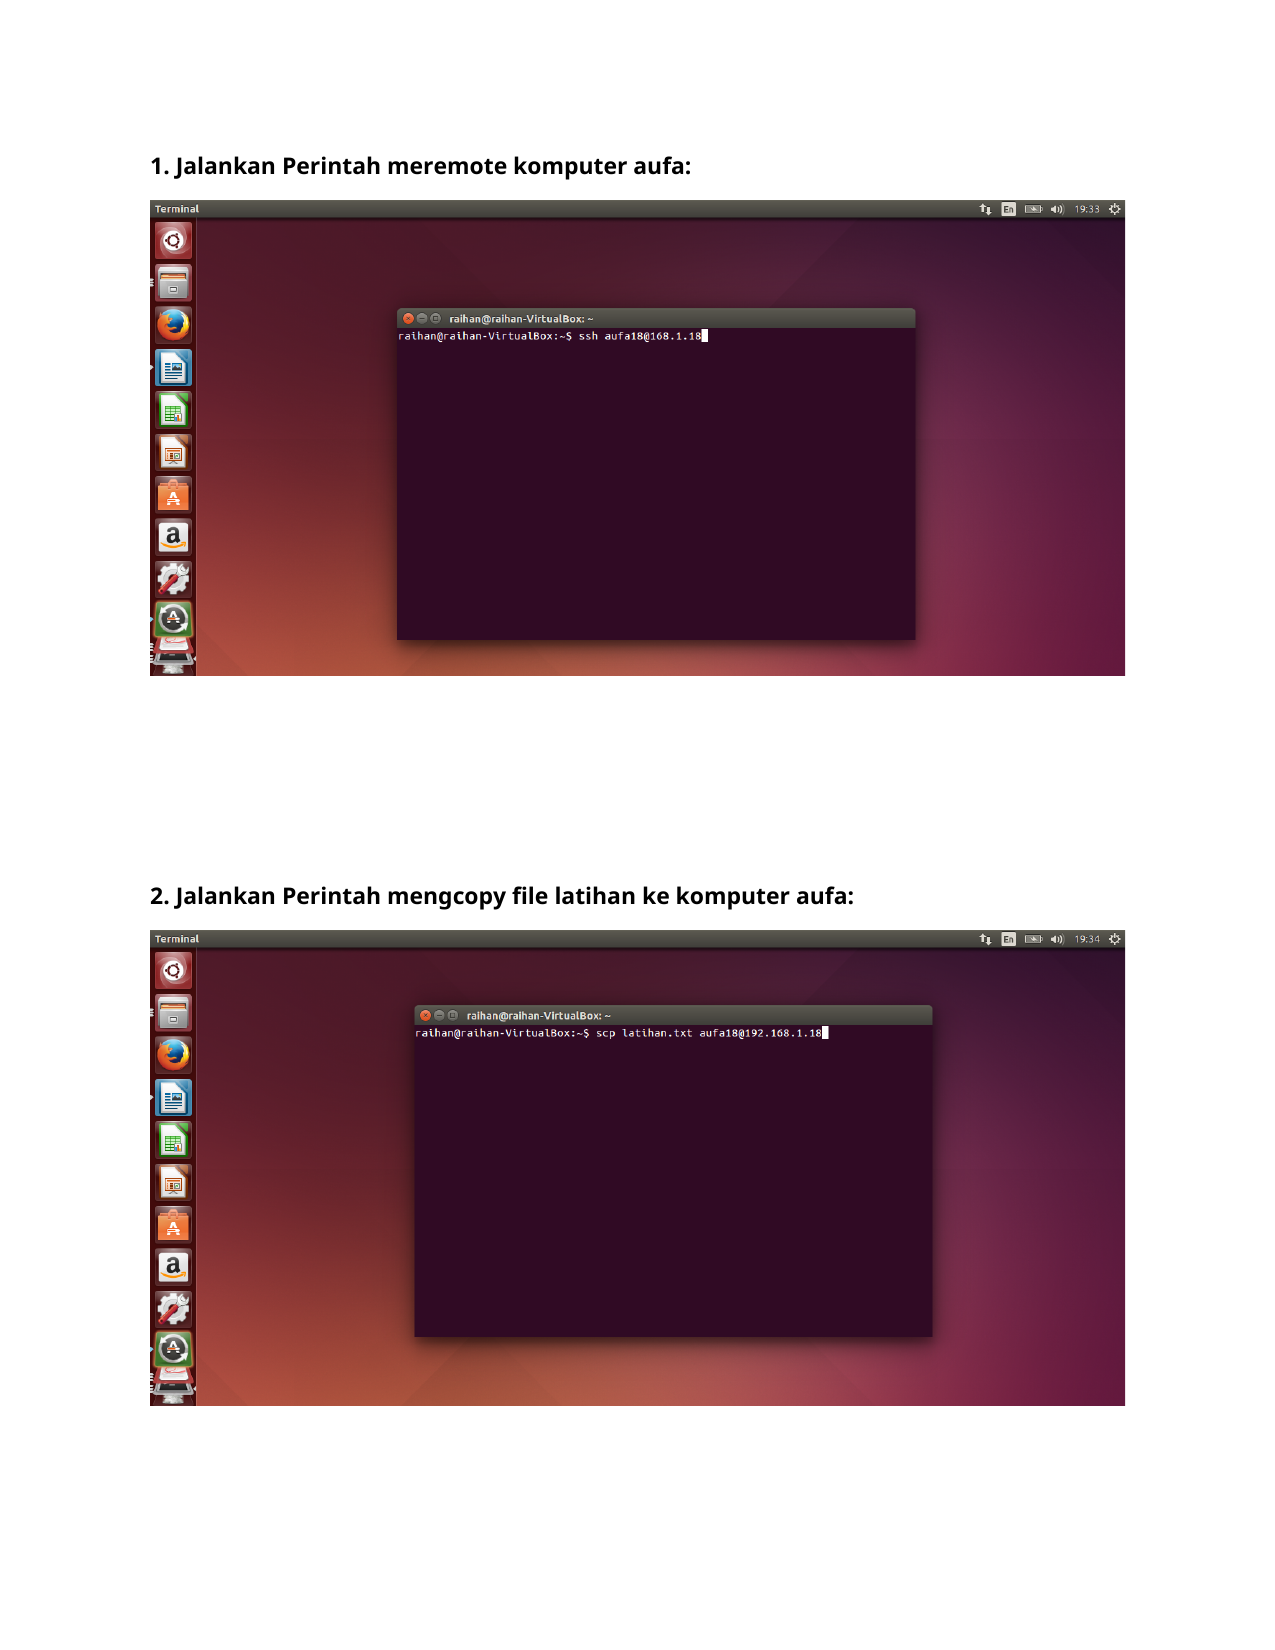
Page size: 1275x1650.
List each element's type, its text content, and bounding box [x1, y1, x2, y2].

text 2. Jalankan Perintah mengcopy file latihan ke komputer aufa: [150, 880, 1125, 911]
text 1. Jalankan Perintah meremote komputer aufa: [150, 150, 1125, 181]
picture [150, 200, 1125, 676]
picture [150, 930, 1125, 1406]
